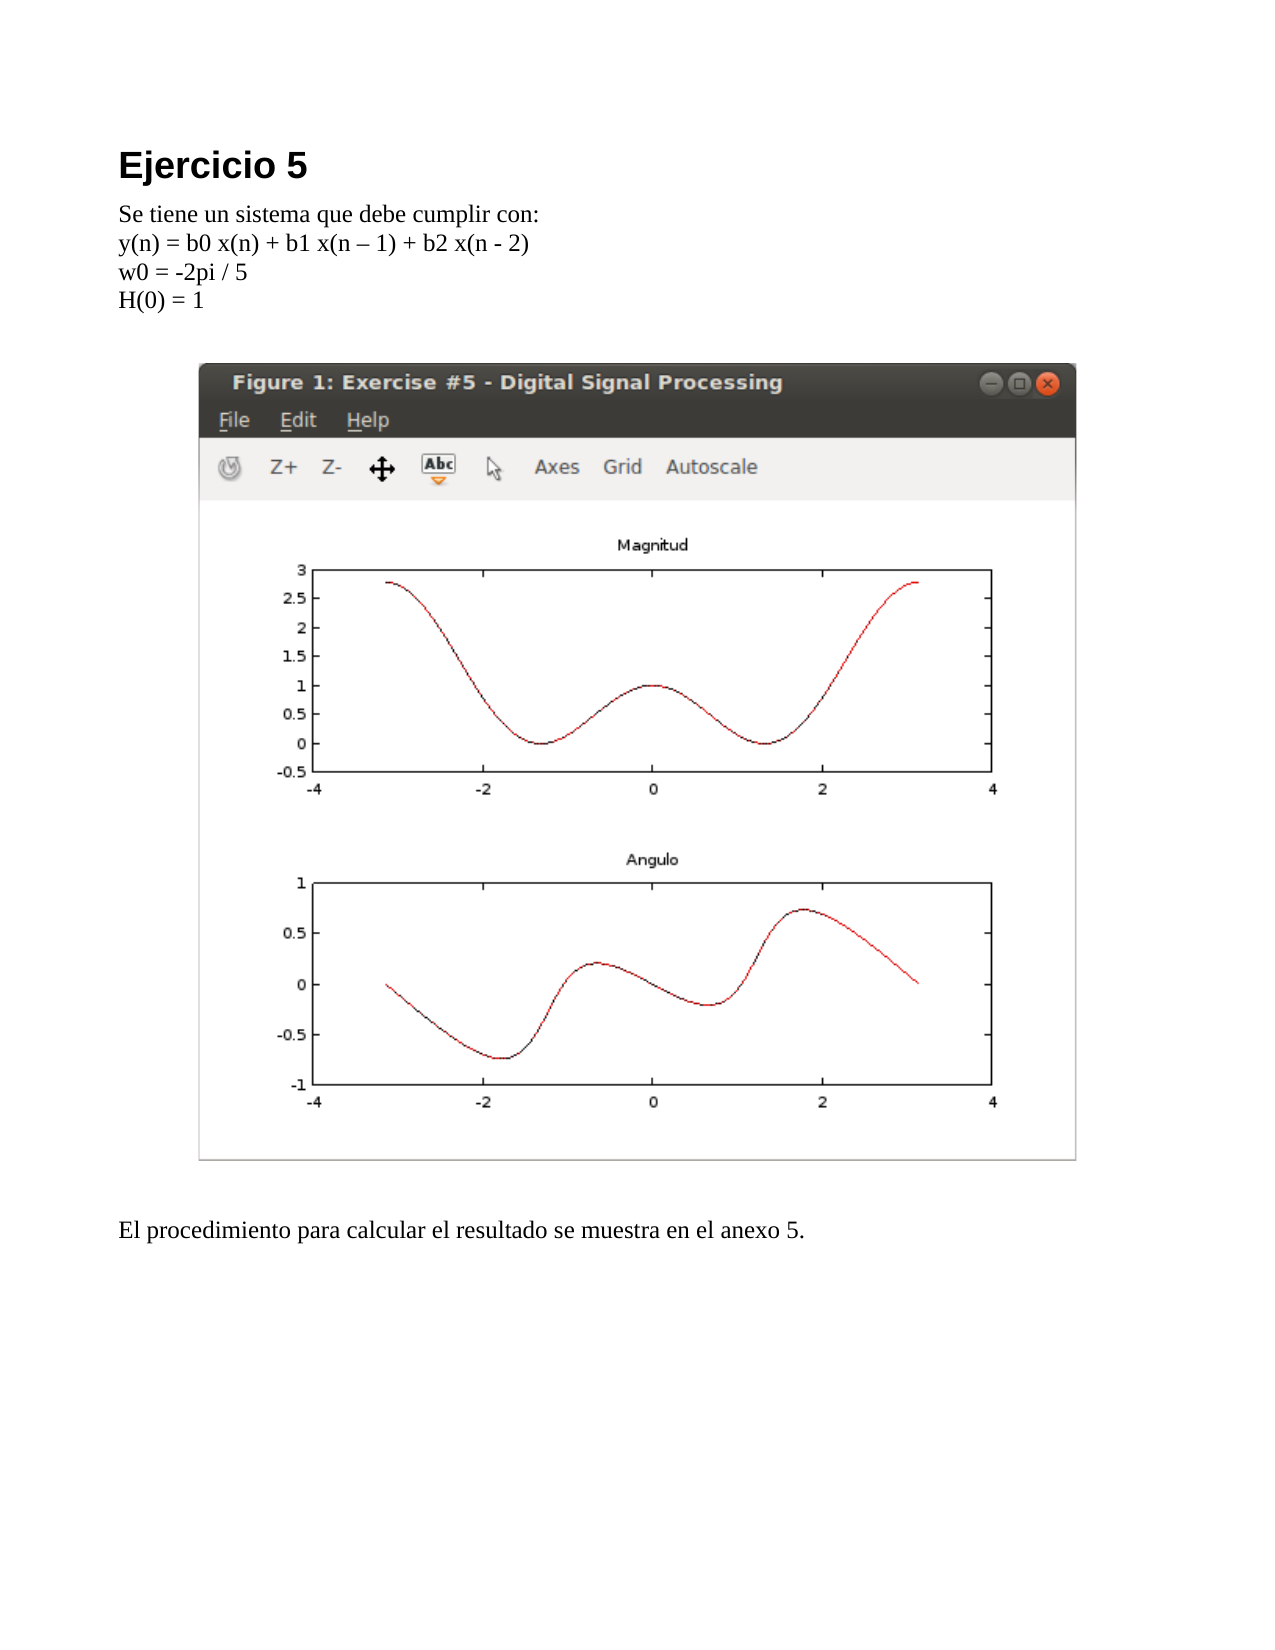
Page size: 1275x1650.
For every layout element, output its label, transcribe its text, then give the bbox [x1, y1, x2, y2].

subtitle Ejercicio 5 [118, 143, 1157, 187]
text y(n) = b0 x(n) + b1 x(n – 1) + b2 x(n - 2) [118, 228, 1157, 257]
text Se tiene un sistema que debe cumplir con: [118, 199, 1157, 228]
text H(0) = 1 [118, 286, 1157, 314]
text El procedimiento para calcular el resultado se muestra en el anexo 5. [118, 1215, 1157, 1244]
picture [198, 363, 1077, 1161]
text w0 = -2pi / 5 [118, 257, 1157, 286]
